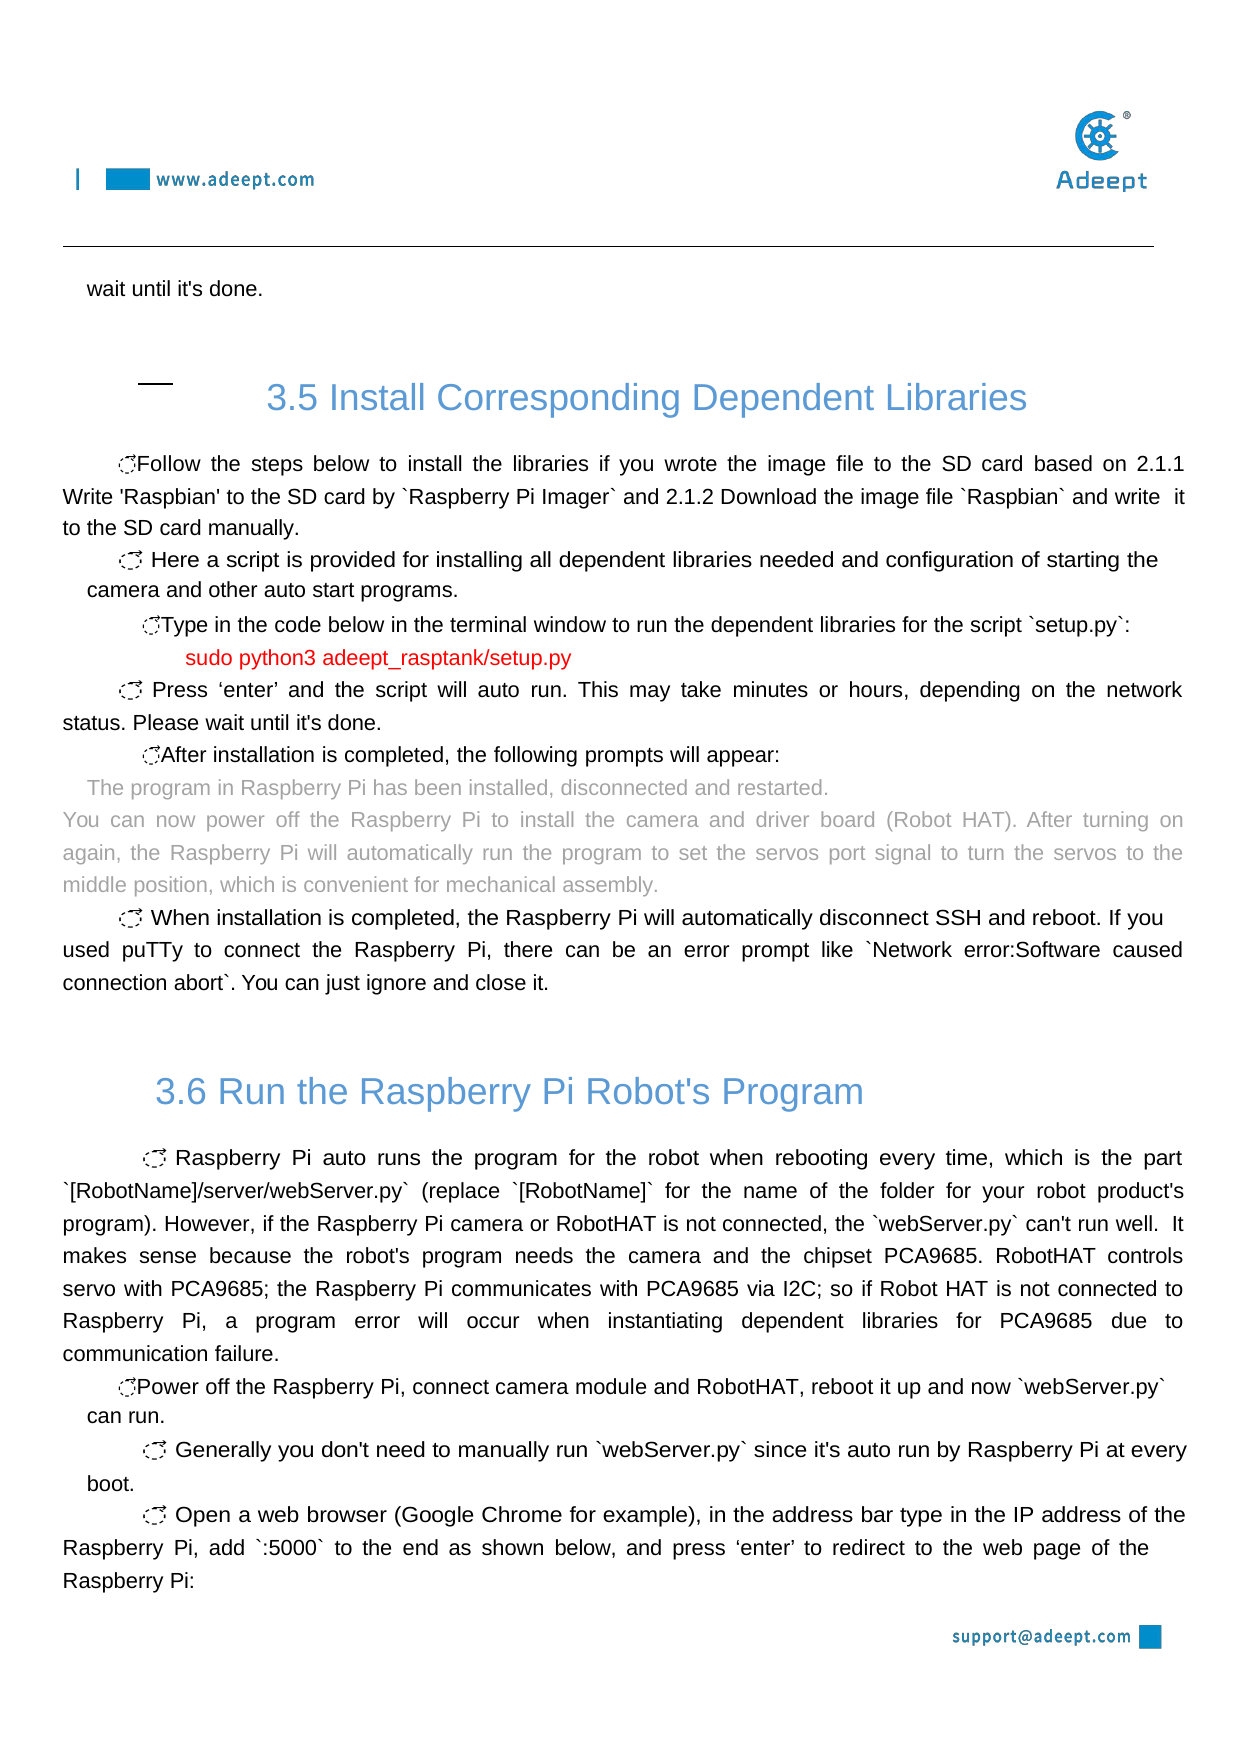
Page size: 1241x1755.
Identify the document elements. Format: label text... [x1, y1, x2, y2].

text ⃗ Generally you don't need to manually run `webServer.py` since it's auto run by Raspberry Pi at every [141, 1428, 1197, 1464]
text You can now power off the Raspberry Pi to install the camera and driver board (Robot HAT). After turning on again, the Raspberry Pi will automatically run the program to set the servos port signal to turn the servos to the middle position, which is convenient for mechanical assembly. [62, 807, 1184, 897]
subtitle Run the Raspberry Pi Robot's Program [155, 1069, 1197, 1112]
text boot. [87, 1471, 135, 1496]
text used puTTy to connect the Raspberry Pi, there can be an error prompt like `Network error:Software caused connection abort`. You can just ignore and close it. [62, 937, 1184, 995]
text can run. [87, 1406, 1197, 1428]
text ⃗Follow the steps below to install the libraries if you wrote the image file to the SD card based on 2.1.1 Write 'Raspbian' to the SD card by `Raspberry Pi Imager` and 2.1.2 Download the image file `Raspbian` and write it to the SD card manually. [62, 448, 1186, 539]
text wait until it's done. [87, 276, 1197, 301]
text ⃗Power off the Raspberry Pi, connect camera module and RobotHAT, reboot it up and now `webServer.py` [62, 1373, 1197, 1399]
text ⃗ When installation is completed, the Raspberry Pi will automatically disconnect SSH and reboot. If you [62, 904, 1197, 931]
text ⃗ Press ‘enter’ and the script will auto run. This may take minutes or hours, depending on the network status. Please wait until it's done. [62, 671, 1183, 736]
picture [75, 167, 343, 191]
text ⃗Type in the code below in the terminal window to run the dependent libraries for the script `setup.py`: sudo python3 adeept_rasptank/setup.py [141, 606, 1168, 671]
text Raspberry Pi, add `:5000` to the end as shown below, and press ‘enter’ to redirect to the web page of the Raspberry Pi: [62, 1535, 1175, 1593]
text ⃗ Here a script is provided for installing all dependent libraries needed and configuration of starting the [62, 545, 1197, 573]
picture [947, 1625, 1139, 1649]
text camera and other auto start programs. [87, 579, 1197, 602]
text ⃗ Open a web browser (Google Chrome for example), in the address bar type in the IP address of the [141, 1499, 1197, 1529]
text `[RobotName]/server/webServer.py` (replace `[RobotName]` for the name of the folder for your robot product's program). However, if the Raspberry Pi camera or RobotHAT is not connected, the `webServer.py` can't run well. It makes sense because the robot's program needs the camera and the chipset PCA9685. RobotHAT controls servo with PCA9685; the Raspberry Pi communicates with PCA9685 via I2C; so if Robot HAT is not connected to Raspberry Pi, a program error will occur when instantiating dependent libraries for PCA9685 due to communication failure. [62, 1178, 1184, 1366]
picture [1056, 111, 1147, 192]
text ⃗After installation is completed, the following prompts will appear: [141, 736, 1197, 768]
subtitle Install Corresponding Dependent Libraries [155, 376, 1197, 419]
text The program in Raspberry Pi has been installed, disconnected and restarted. [87, 774, 1197, 800]
text ⃗ Raspberry Pi auto runs the program for the robot when rebooting every time, which is the part [141, 1142, 1197, 1172]
